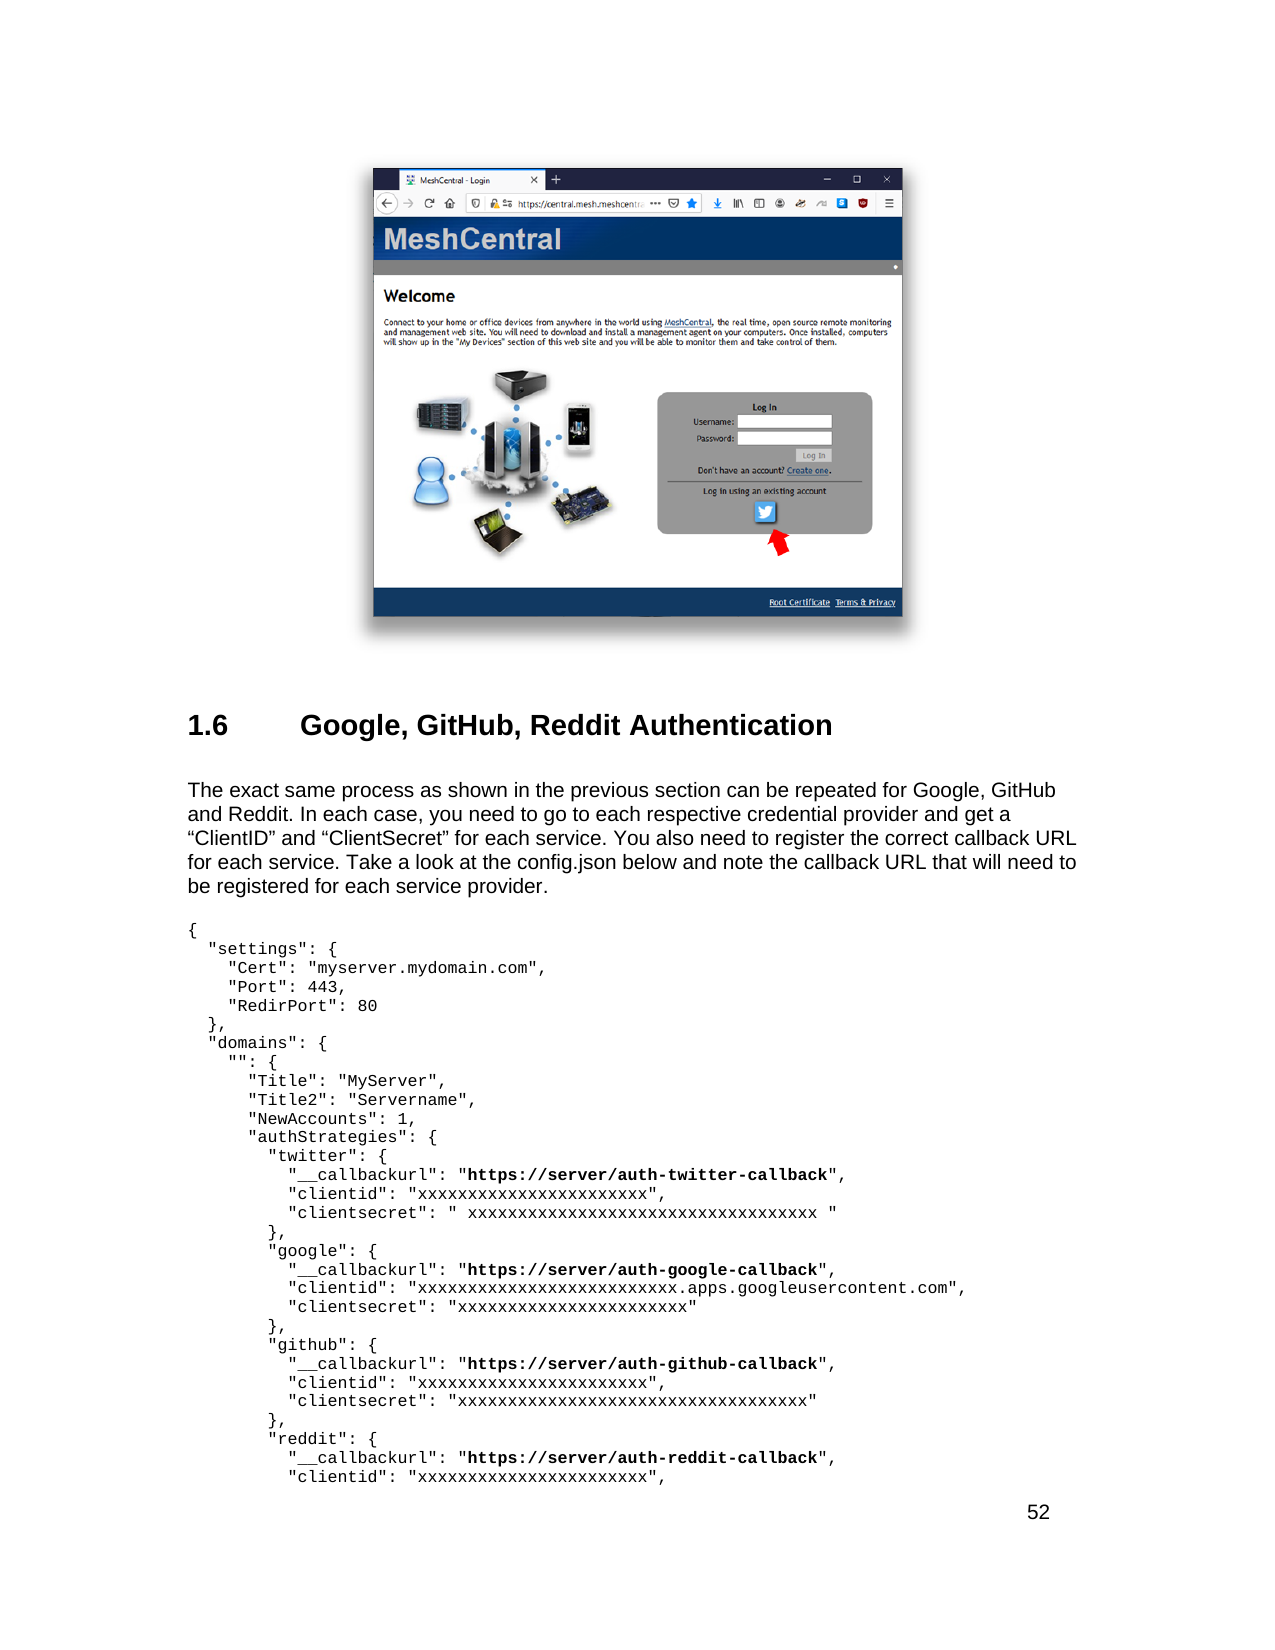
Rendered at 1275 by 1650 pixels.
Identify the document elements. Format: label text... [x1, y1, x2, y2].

text "clientid": "xxxxxxxxxxxxxxxxxxxxxxx", [187, 1468, 1087, 1487]
text "clientid": "xxxxxxxxxxxxxxxxxxxxxxx", [187, 1186, 1087, 1204]
text "NewAccounts": 1, [187, 1110, 1087, 1129]
text "clientsecret": "xxxxxxxxxxxxxxxxxxxxxxx" [187, 1299, 1087, 1318]
text "github": { [187, 1336, 1087, 1355]
text The exact same process as shown in the previous section can be repeated for Google, GitHub and Reddit. In each case, you need to go to each respective credential provider and get a “ClientID” and “ClientSecret” for each service. You also need to register the correct callback URL for each service. Take a look at the config.json below and note the callback URL that will need to be registered for each service provider. [187, 778, 1087, 898]
text "google": { [187, 1242, 1087, 1261]
text "__callbackurl": "https://server/auth-twitter-callback", [187, 1167, 1087, 1186]
text "clientsecret": " xxxxxxxxxxxxxxxxxxxxxxxxxxxxxxxxxxx " [187, 1204, 1087, 1223]
text { [187, 922, 1087, 941]
text "__callbackurl": "https://server/auth-reddit-callback", [187, 1449, 1087, 1468]
subtitle Google, GitHub, Reddit Authentication [187, 708, 1087, 741]
text "Title2": "Servername", [187, 1091, 1087, 1110]
text "twitter": { [187, 1148, 1087, 1167]
text "Port": 443, [187, 978, 1087, 997]
text "domains": { [187, 1035, 1087, 1054]
text "Cert": "myserver.mydomain.com", [187, 959, 1087, 978]
text }, [187, 1412, 1087, 1431]
text "__callbackurl": "https://server/auth-github-callback", [187, 1355, 1087, 1374]
text }, [187, 1223, 1087, 1242]
text "authStrategies": { [187, 1129, 1087, 1148]
text "RedirPort": 80 [187, 997, 1087, 1016]
text }, [187, 1318, 1087, 1336]
text }, [187, 1016, 1087, 1035]
text "clientsecret": "xxxxxxxxxxxxxxxxxxxxxxxxxxxxxxxxxxx" [187, 1393, 1087, 1412]
text "clientid": "xxxxxxxxxxxxxxxxxxxxxxx", [187, 1374, 1087, 1393]
text "__callbackurl": "https://server/auth-google-callback", [187, 1261, 1087, 1280]
text "settings": { [187, 941, 1087, 959]
text "clientid": "xxxxxxxxxxxxxxxxxxxxxxxxxx.apps.googleusercontent.com", [187, 1280, 1087, 1299]
text "": { [187, 1054, 1087, 1072]
text "reddit": { [187, 1431, 1087, 1449]
text "Title": "MyServer", [187, 1072, 1087, 1091]
